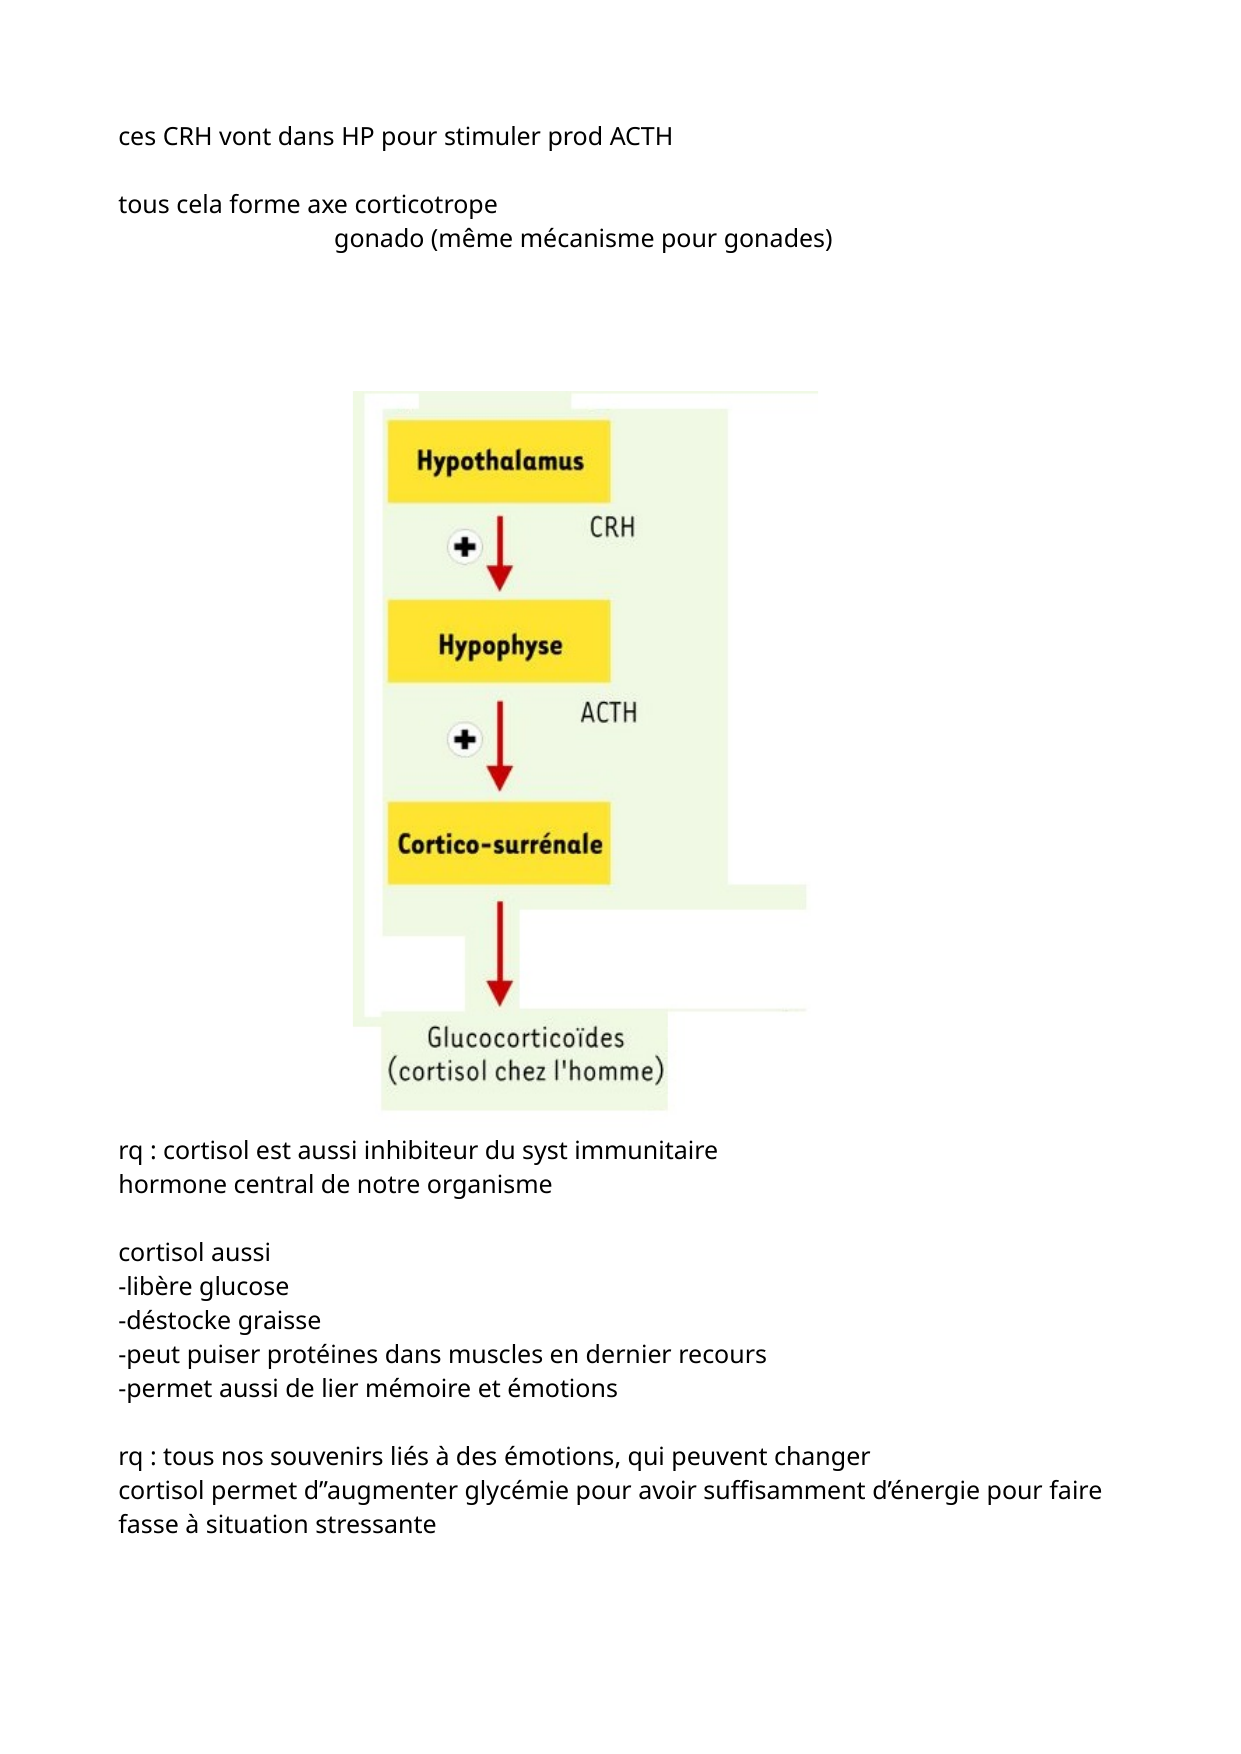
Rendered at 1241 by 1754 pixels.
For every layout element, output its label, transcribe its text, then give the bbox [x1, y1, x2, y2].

text ces CRH vont dans HP pour stimuler prod ACTH [118, 118, 1122, 152]
text -libère glucose [118, 1268, 1122, 1303]
text tous cela forme axe corticotrope [118, 186, 1122, 220]
text -peut puiser protéines dans muscles en dernier recours [118, 1337, 1122, 1371]
text gonado (même mécanisme pour gonades) [118, 220, 1122, 254]
text cortisol permet d’’augmenter glycémie pour avoir suffisamment d’énergie pour faire fasse à situation stressante [118, 1473, 1122, 1541]
text rq : tous nos souvenirs liés à des émotions, qui peuvent changer [118, 1439, 1122, 1473]
text rq : cortisol est aussi inhibiteur du syst immunitaire [118, 391, 1122, 1166]
text -déstocke graisse [118, 1303, 1122, 1337]
text cortisol aussi [118, 1234, 1122, 1268]
picture [352, 391, 819, 1133]
text -permet aussi de lier mémoire et émotions [118, 1371, 1122, 1405]
text hormone central de notre organisme [118, 1166, 1122, 1200]
